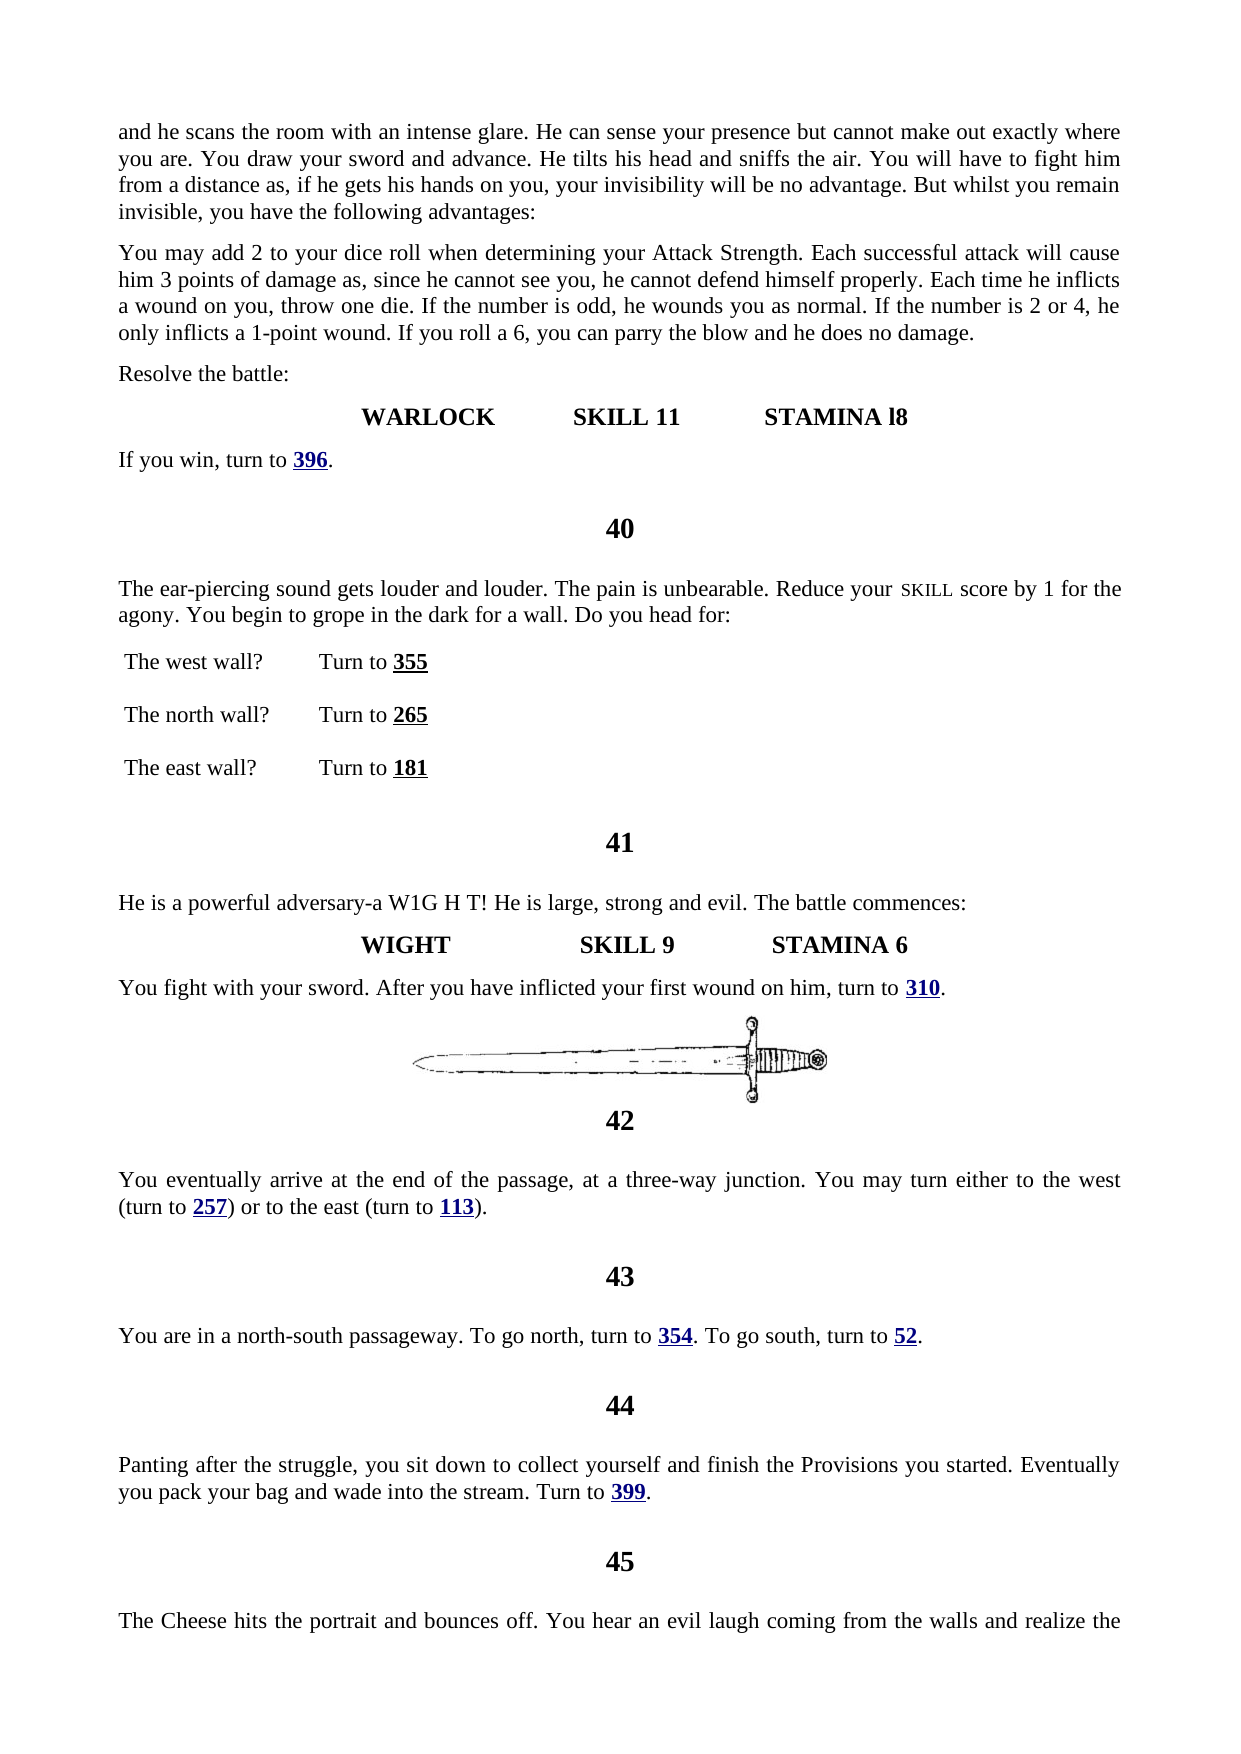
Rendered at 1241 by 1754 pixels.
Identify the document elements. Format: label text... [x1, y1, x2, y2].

picture [412, 1015, 828, 1104]
text He is a powerful adversary-a W1G H T! He is large, strong and evil. The battle commences: [118, 889, 1122, 915]
subtitle 45 [118, 1544, 1122, 1577]
text Resolve the battle: [118, 360, 1122, 387]
text WARLOCK SKILL 11 STAMINA l8 [118, 402, 1122, 431]
text The ear-piercing sound gets louder and louder. The pain is unbearable. Reduce your skill score by 1 for the agony. You begin to grope in the dark for a wall. Do you head for: [118, 574, 1122, 628]
text The Cheese hits the portrait and bounces off. You hear an evil laugh coming from the walls and realize the [118, 1607, 1122, 1633]
table_header Turn to 355 [313, 643, 468, 695]
table_cell Turn to 181 [313, 748, 468, 801]
subtitle 41 [118, 826, 1122, 859]
subtitle 42 [118, 1040, 1122, 1137]
text You are in a north-south passageway. To go north, turn to 354. To go south, turn to 52. [118, 1322, 1122, 1349]
text and he scans the room with an intense glare. He can sense your presence but cannot make out exactly where you are. You draw your sword and advance. He tilts his head and sniffs the air. You will have to fight him from a distance as, if he gets his hands on you, your invisibility will be no advantage. But whilst you remain invisible, you have the following advantages: [118, 118, 1122, 224]
subtitle 44 [118, 1388, 1122, 1422]
table_cell The north wall? [118, 695, 313, 748]
subtitle 43 [118, 1259, 1122, 1293]
table_cell The east wall? [118, 748, 313, 801]
table_header The west wall? [118, 643, 313, 695]
table_cell Turn to 265 [313, 695, 468, 748]
text You fight with your sword. After you have inflicted your first wound on him, turn to 310. [118, 974, 1122, 1001]
text You eventually arrive at the end of the passage, at a three-way junction. You may turn either to the west (turn to 257) or to the east (turn to 113). [118, 1166, 1122, 1219]
subtitle 40 [118, 512, 1122, 545]
text If you win, turn to 396. [118, 445, 1122, 472]
text Panting after the struggle, you sit down to collect yourself and finish the Provisions you started. Eventually you pack your bag and wade into the stream. Turn to 399. [118, 1451, 1122, 1504]
text WIGHT SKILL 9 STAMINA 6 [118, 930, 1122, 959]
text You may add 2 to your dice roll when determining your Attack Strength. Each successful attack will cause him 3 points of damage as, since he cannot see you, he cannot defend himself properly. Each time he inflicts a wound on you, throw one die. If the number is odd, he wounds you as normal. If the number is 2 or 4, he only inflicts a 1-point wound. If you roll a 6, you can parry the blow and he does no damage. [118, 239, 1122, 345]
